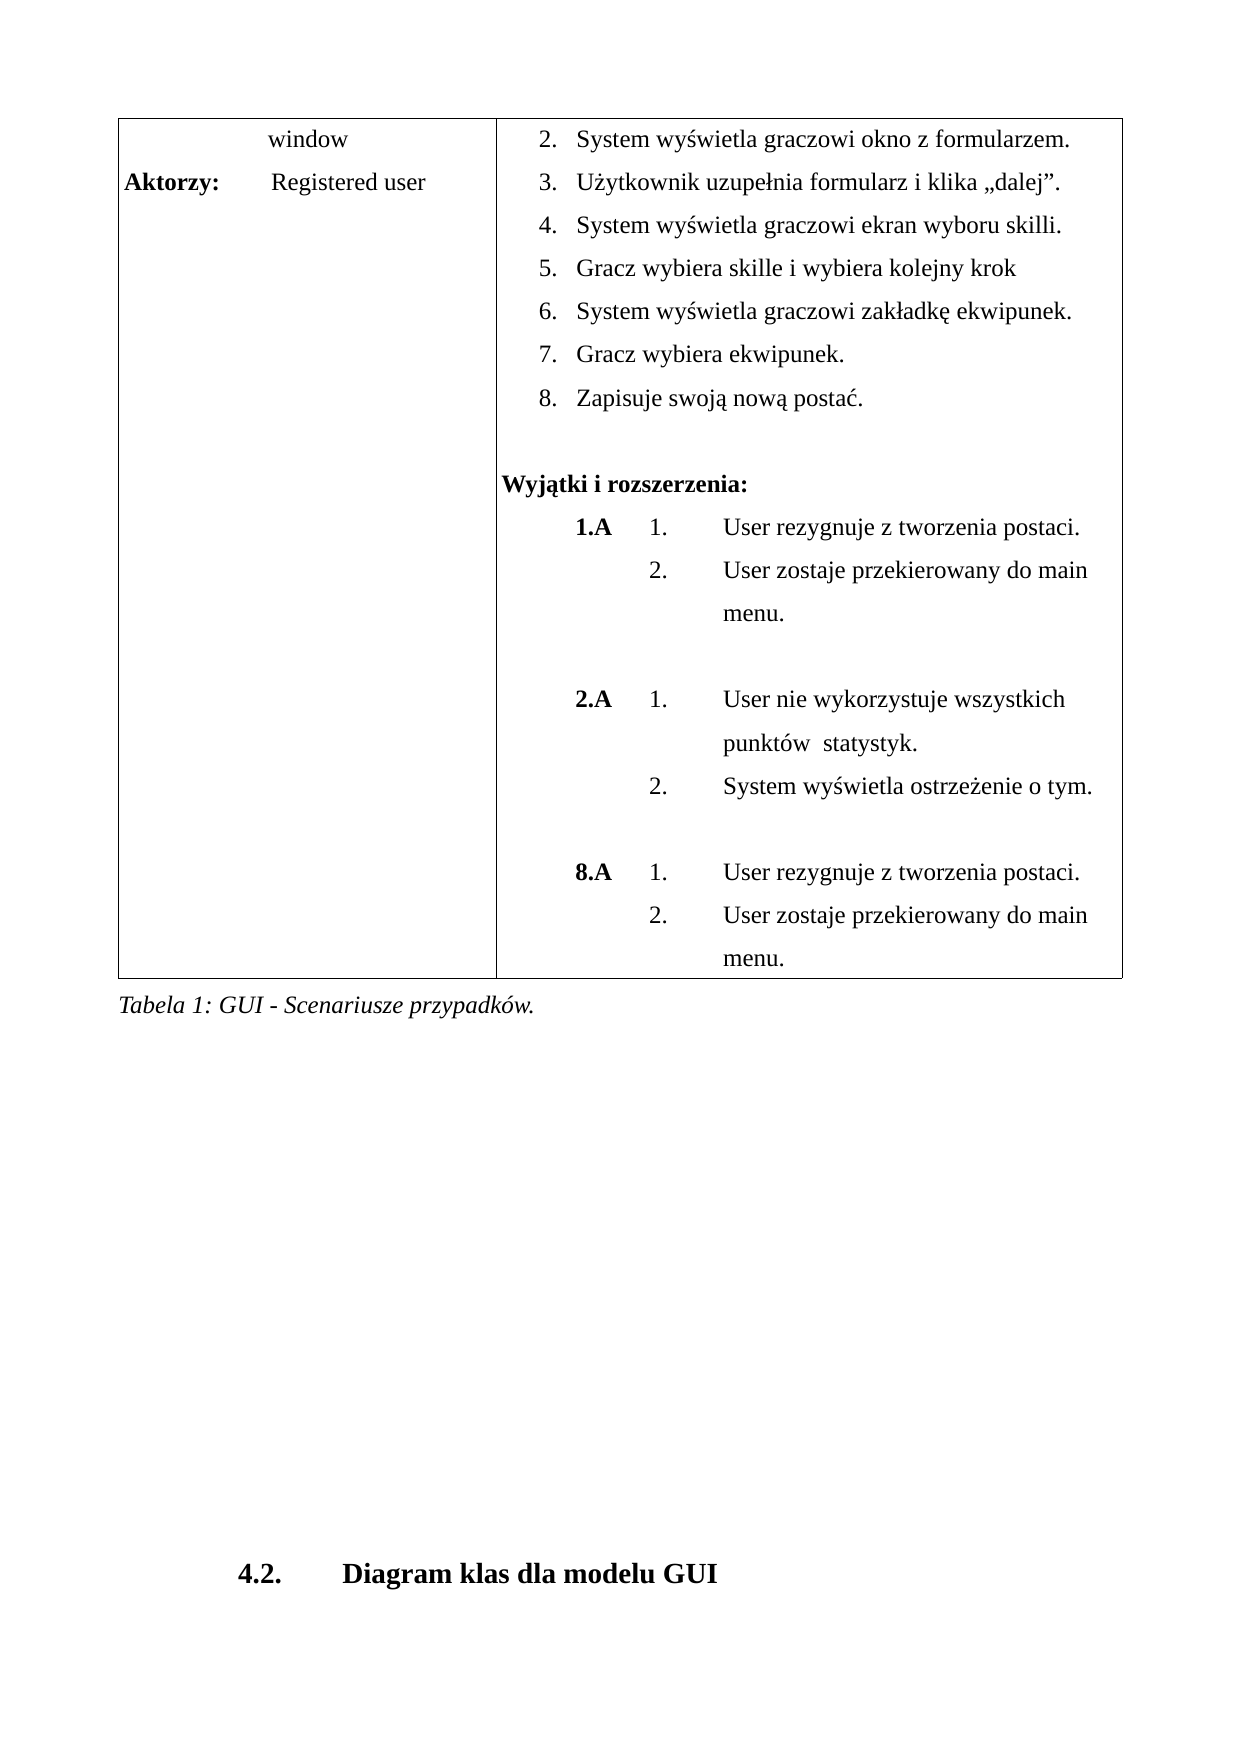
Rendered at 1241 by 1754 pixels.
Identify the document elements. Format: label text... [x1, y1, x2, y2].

table_cell Scenariusz główny: User otwiera menu kreatora postaci. System wyświetla graczowi okno z formularzem. Użytkownik uzupełnia formularz i klika „dalej”. System wyświetla graczowi ekran wyboru skilli. Gracz wybiera skille i wybiera kolejny krok System wyświetla graczowi zakładkę ekwipunek. Gracz wybiera ekwipunek. Zapisuje swoją nową postać. Wyjątki i rozszerzenia: 1.A 1. User rezygnuje z tworzenia postaci. 2. User zostaje przekierowany do main menu. 2.A 1. User nie wykorzystuje wszystkich punktów statystyk. 2. System wyświetla ostrzeżenie o tym. 8.A 1. User rezygnuje z tworzenia postaci. 2. User zostaje przekierowany do main menu. [497, 119, 1122, 978]
text Tabela 1: GUI - Scenariusze przypadków. [118, 990, 1122, 1019]
table_cell window Aktorzy: Registered user [119, 119, 496, 978]
list Diagram klas dla modelu GUI [231, 1556, 1122, 1590]
